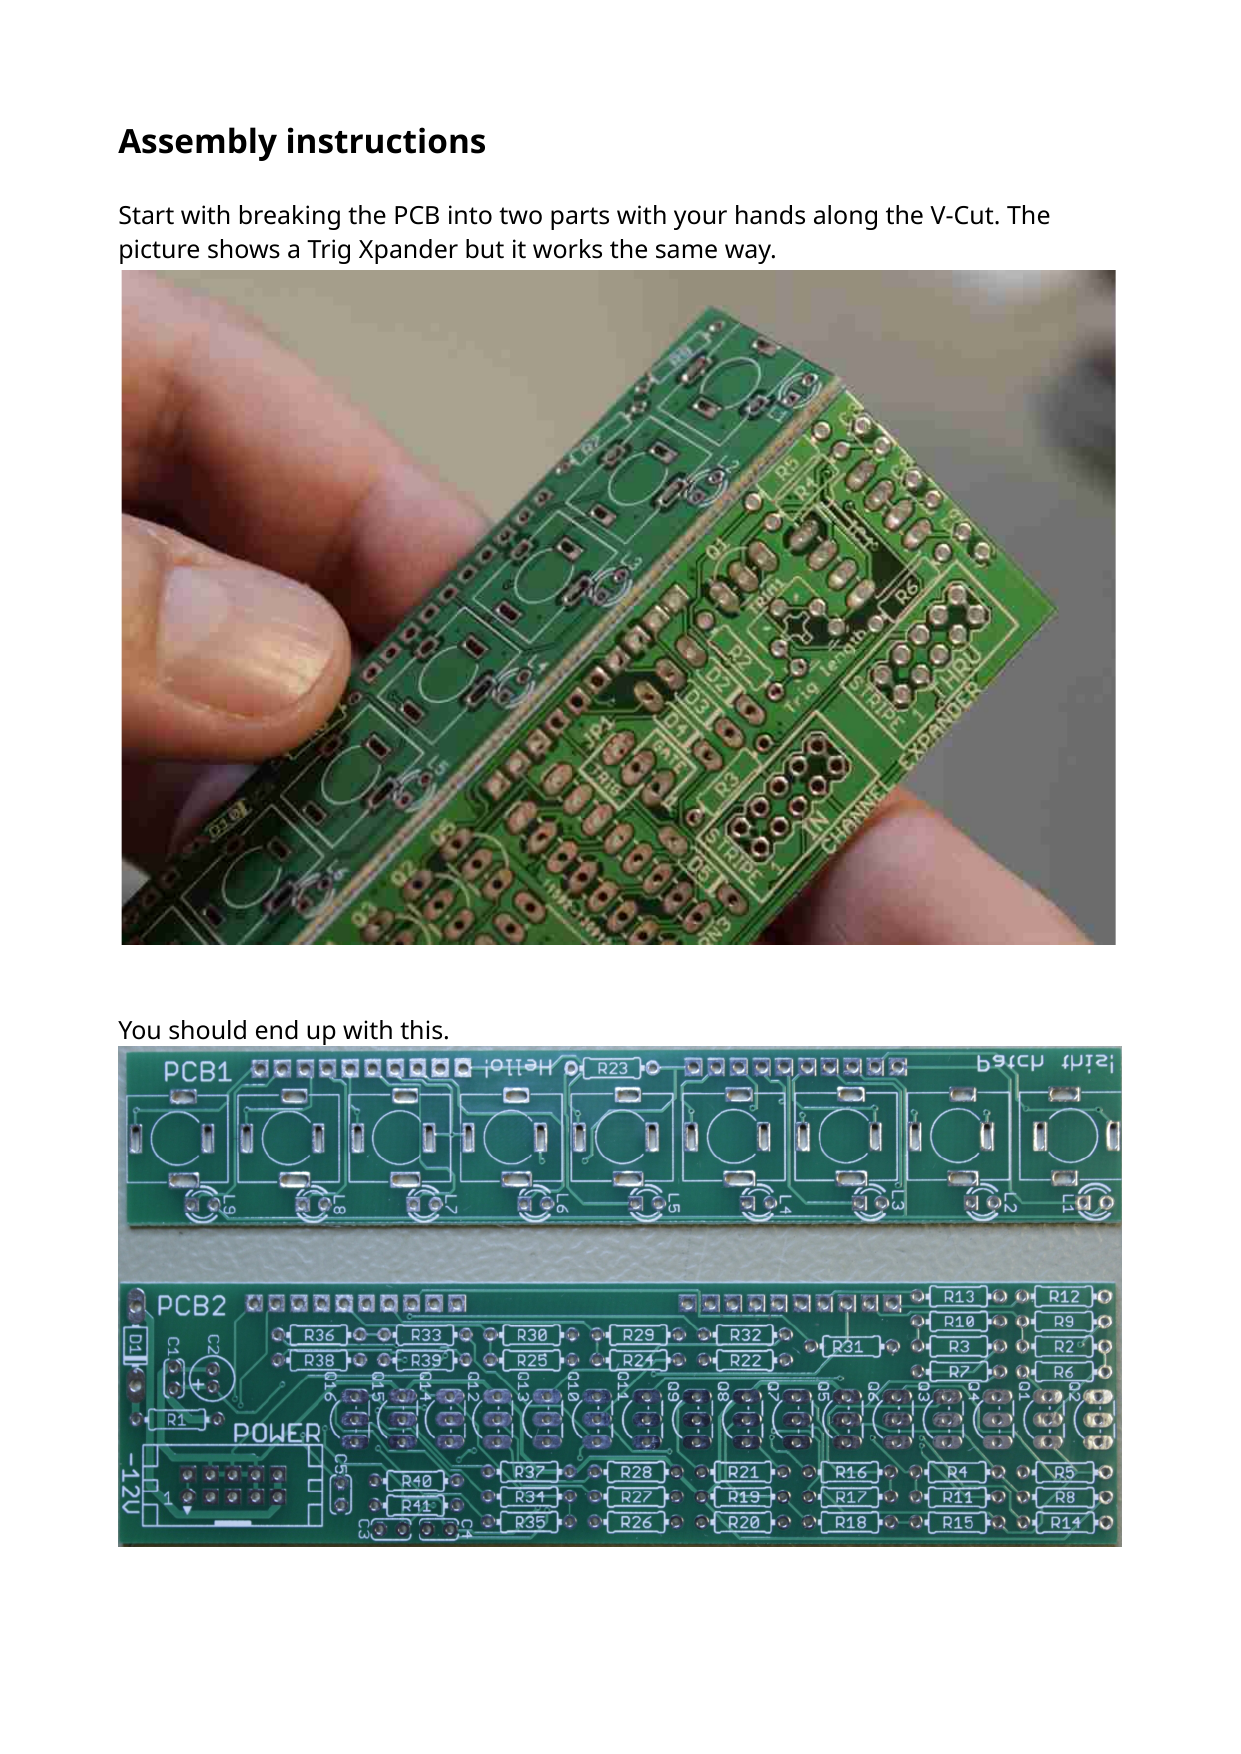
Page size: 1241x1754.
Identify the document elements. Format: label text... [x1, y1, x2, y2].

text Assembly instructions [118, 118, 1122, 163]
picture [118, 1046, 1122, 1547]
picture [121, 270, 1116, 945]
text Start with breaking the PCB into two parts with your hands along the V-Cut. The picture shows a Trig Xpander but it works the same way. [118, 198, 1122, 266]
text You should end up with this. [118, 1012, 1122, 1046]
